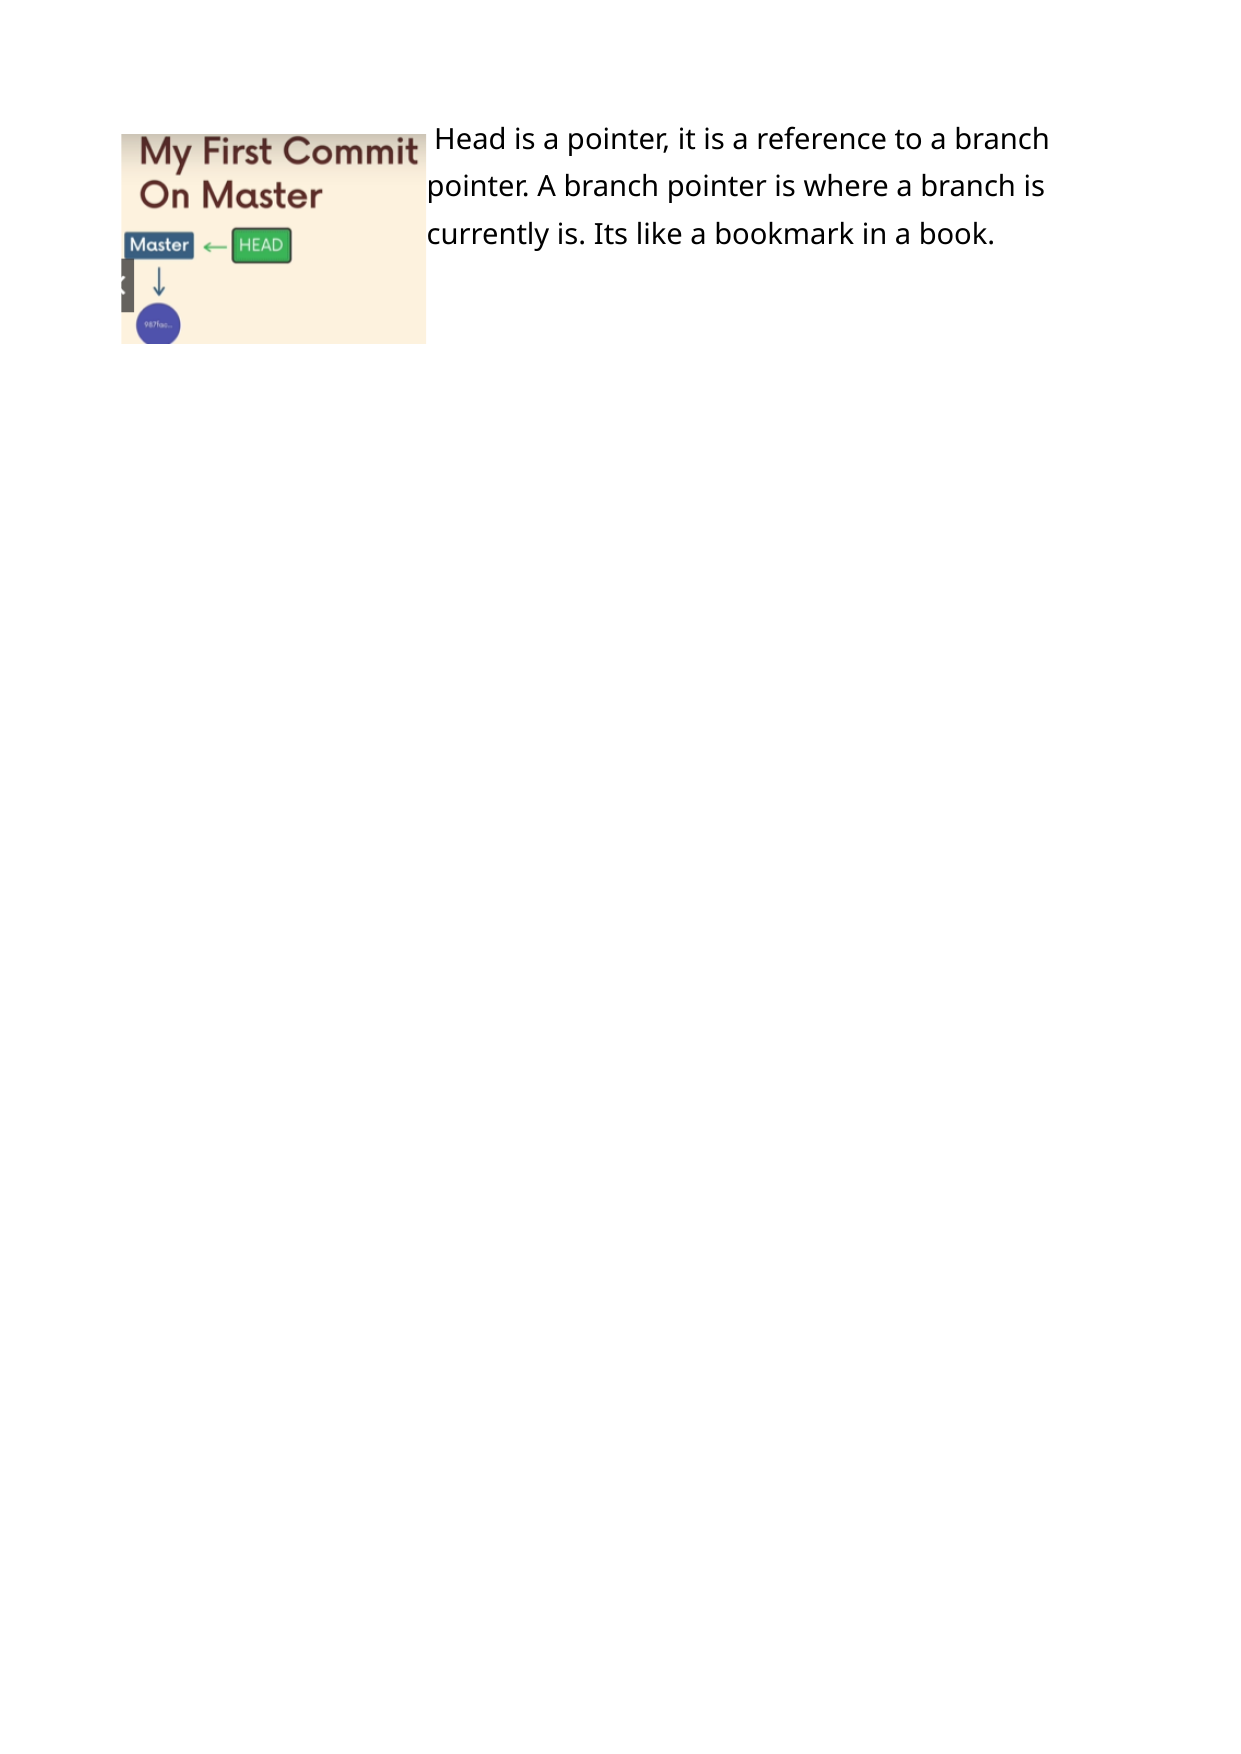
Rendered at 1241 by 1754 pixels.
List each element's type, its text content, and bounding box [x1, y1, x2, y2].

picture [121, 134, 427, 344]
text Head is a pointer, it is a reference to a branch pointer. A branch pointer is where a branch is currently is. Its like a bookmark in a book. [118, 118, 1122, 253]
